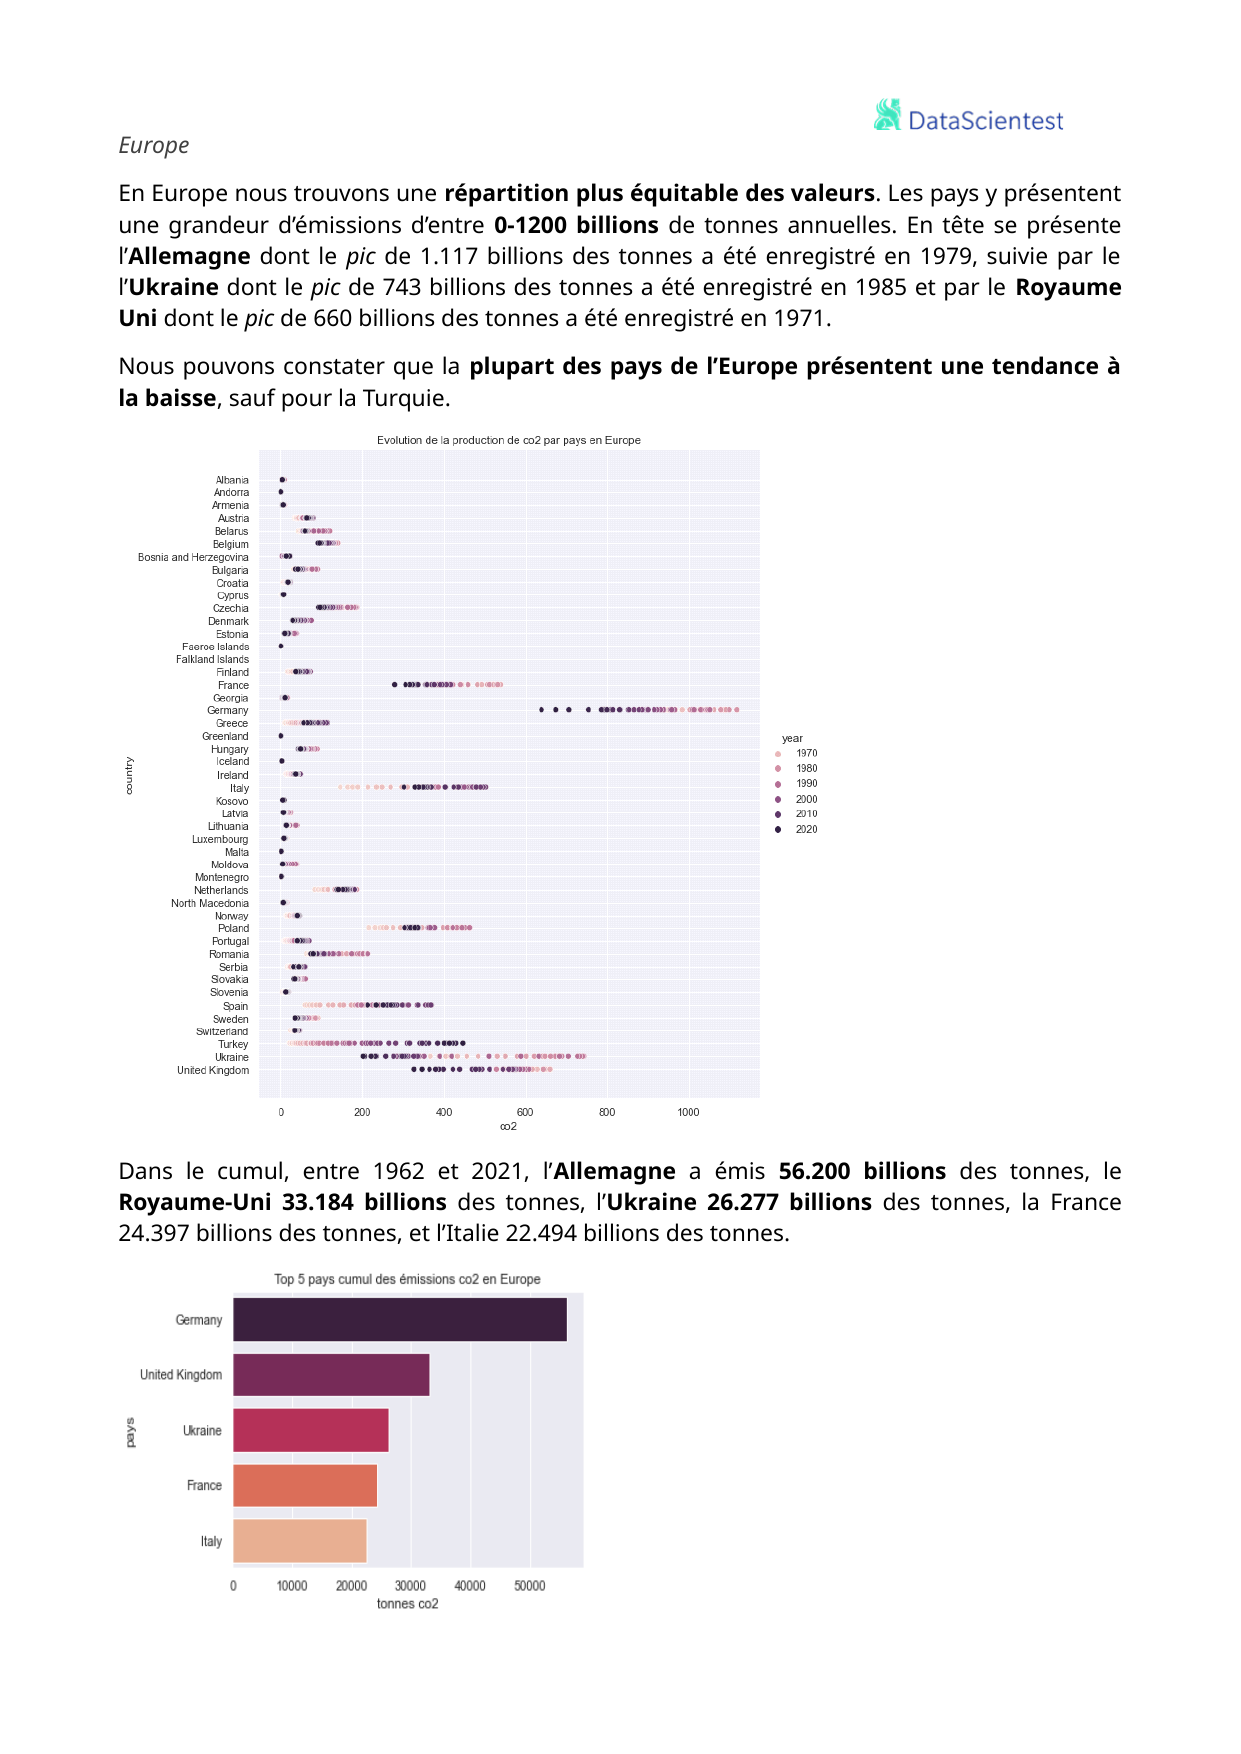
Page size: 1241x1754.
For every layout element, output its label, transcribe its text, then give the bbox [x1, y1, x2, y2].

text Europe [118, 129, 1122, 161]
text En Europe nous trouvons une répartition plus équitable des valeurs. Les pays y présentent une grandeur d’émissions d’entre 0-1200 billions de tonnes annuelles. En tête se présente l’Allemagne dont le pic de 1.117 billions des tonnes a été enregistré en 1979, suivie par le l’Ukraine dont le pic de 743 billions des tonnes a été enregistré en 1985 et par le Royaume Uni dont le pic de 660 billions des tonnes a été enregistré en 1971. [118, 177, 1122, 333]
text Nous pouvons constater que la plupart des pays de l’Europe présentent une tendance à la baisse, sauf pour la Turquie. [118, 350, 1122, 413]
text Dans le cumul, entre 1962 et 2021, l’Allemagne a émis 56.200 billions des tonnes, le Royaume-Uni 33.184 billions des tonnes, l’Ukraine 26.277 billions des tonnes, la France 24.397 billions des tonnes, et l’Italie 22.494 billions des tonnes. [118, 1155, 1122, 1248]
